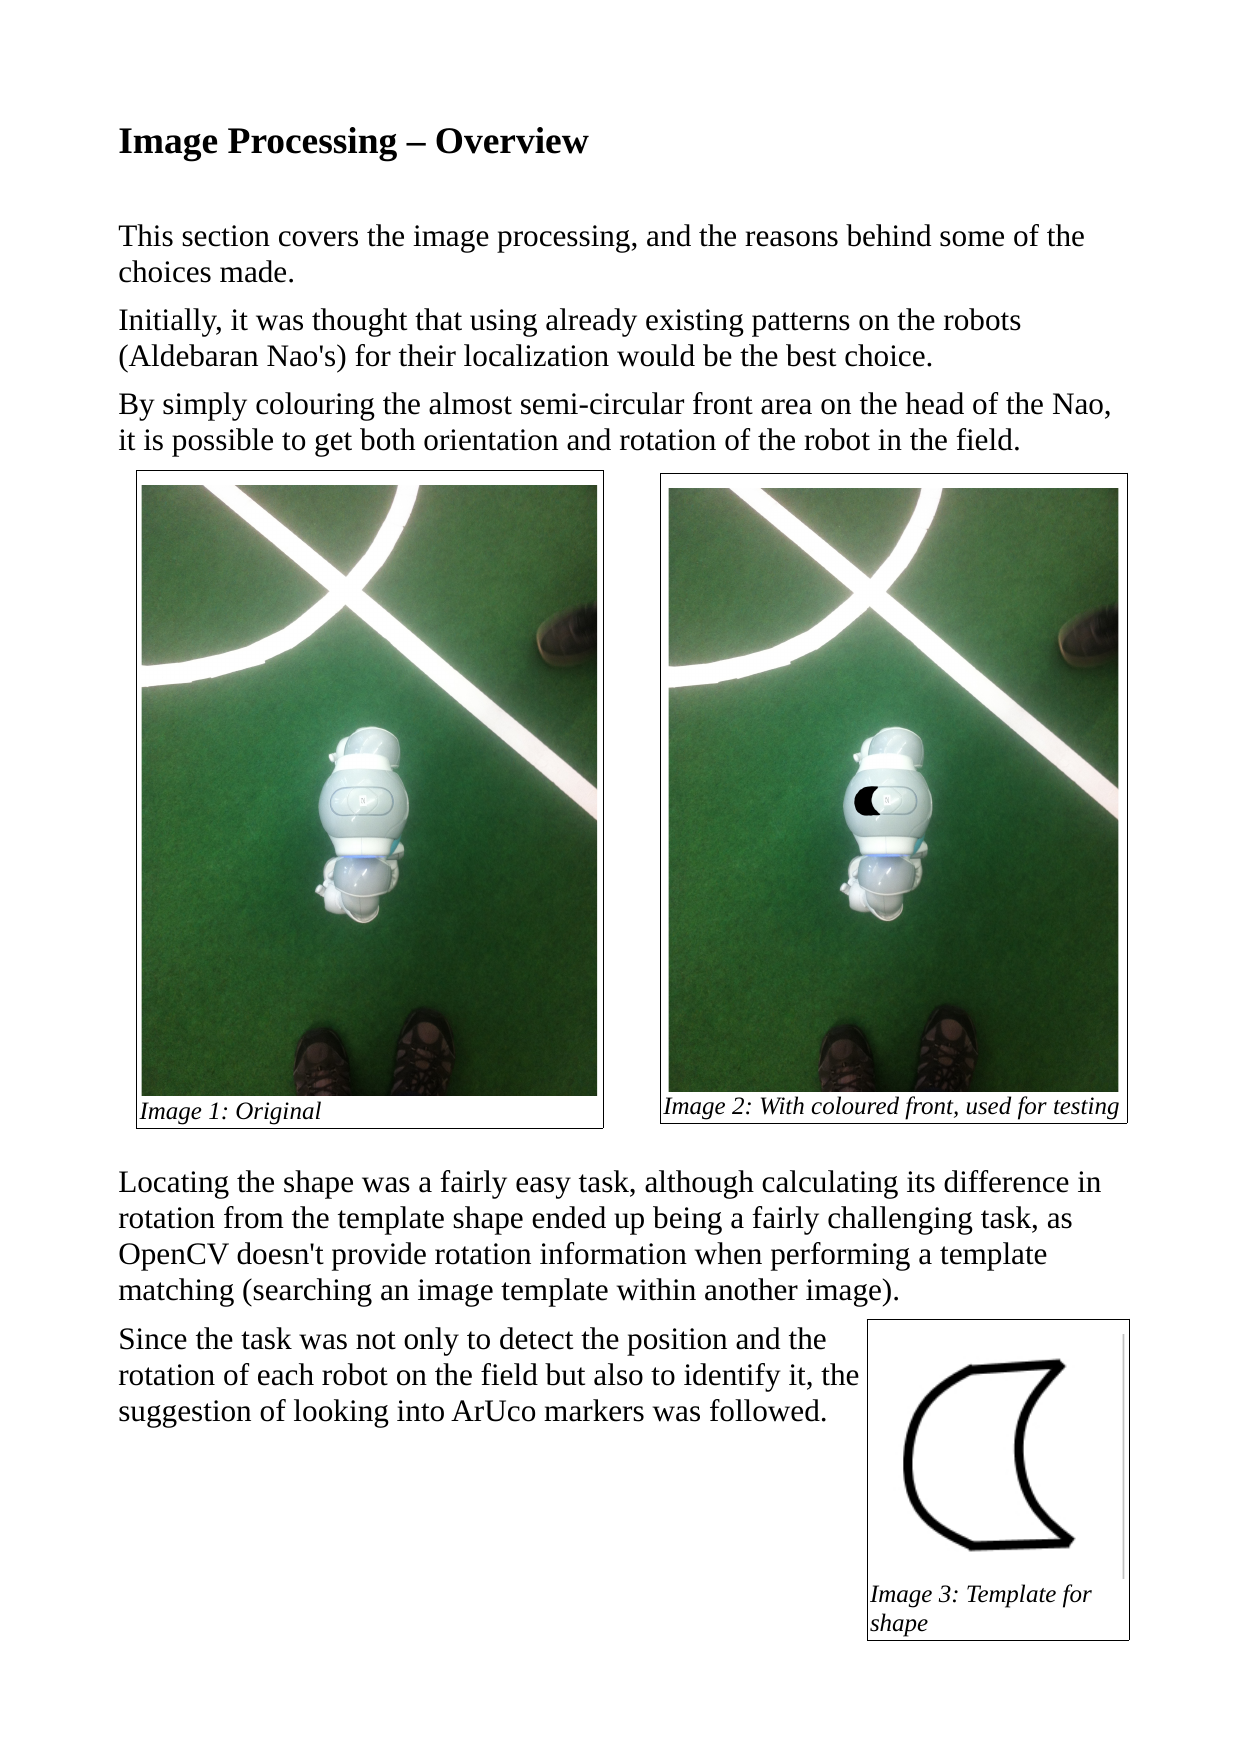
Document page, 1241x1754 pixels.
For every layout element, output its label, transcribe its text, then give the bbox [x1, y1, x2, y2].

picture [871, 1334, 1125, 1579]
text Since the task was not only to detect the position and the rotation of each robot on the field but also to identify it, the suggestion of looking into ArUco markers was followed. [118, 1320, 867, 1428]
text Image 3: Template for shape [870, 1334, 1126, 1637]
text Initially, it was thought that using already existing patterns on the robots (Aldebaran Nao's) for their localization would be the best choice. [118, 301, 1122, 373]
text [868, 1320, 1129, 1640]
text Image 2: With coloured front, used for testing [663, 488, 1124, 1120]
text This section covers the image processing, and the reasons behind some of the choices made. [118, 217, 1122, 289]
text Locating the shape was a fairly easy task, although calculating its difference in rotation from the template shape ended up being a fairly challenging task, as OpenCV doesn't provide rotation information when performing a template matching (searching an image template within another image). [118, 470, 1122, 1307]
picture [141, 485, 598, 1096]
text Image 1: Original [139, 486, 599, 1124]
text [661, 474, 1127, 1123]
subtitle Image Processing – Overview [118, 118, 1122, 204]
text By simply colouring the almost semi-circular front area on the head of the Nao, it is possible to get both orientation and rotation of the robot in the field. [118, 386, 1122, 457]
picture [668, 488, 1119, 1092]
